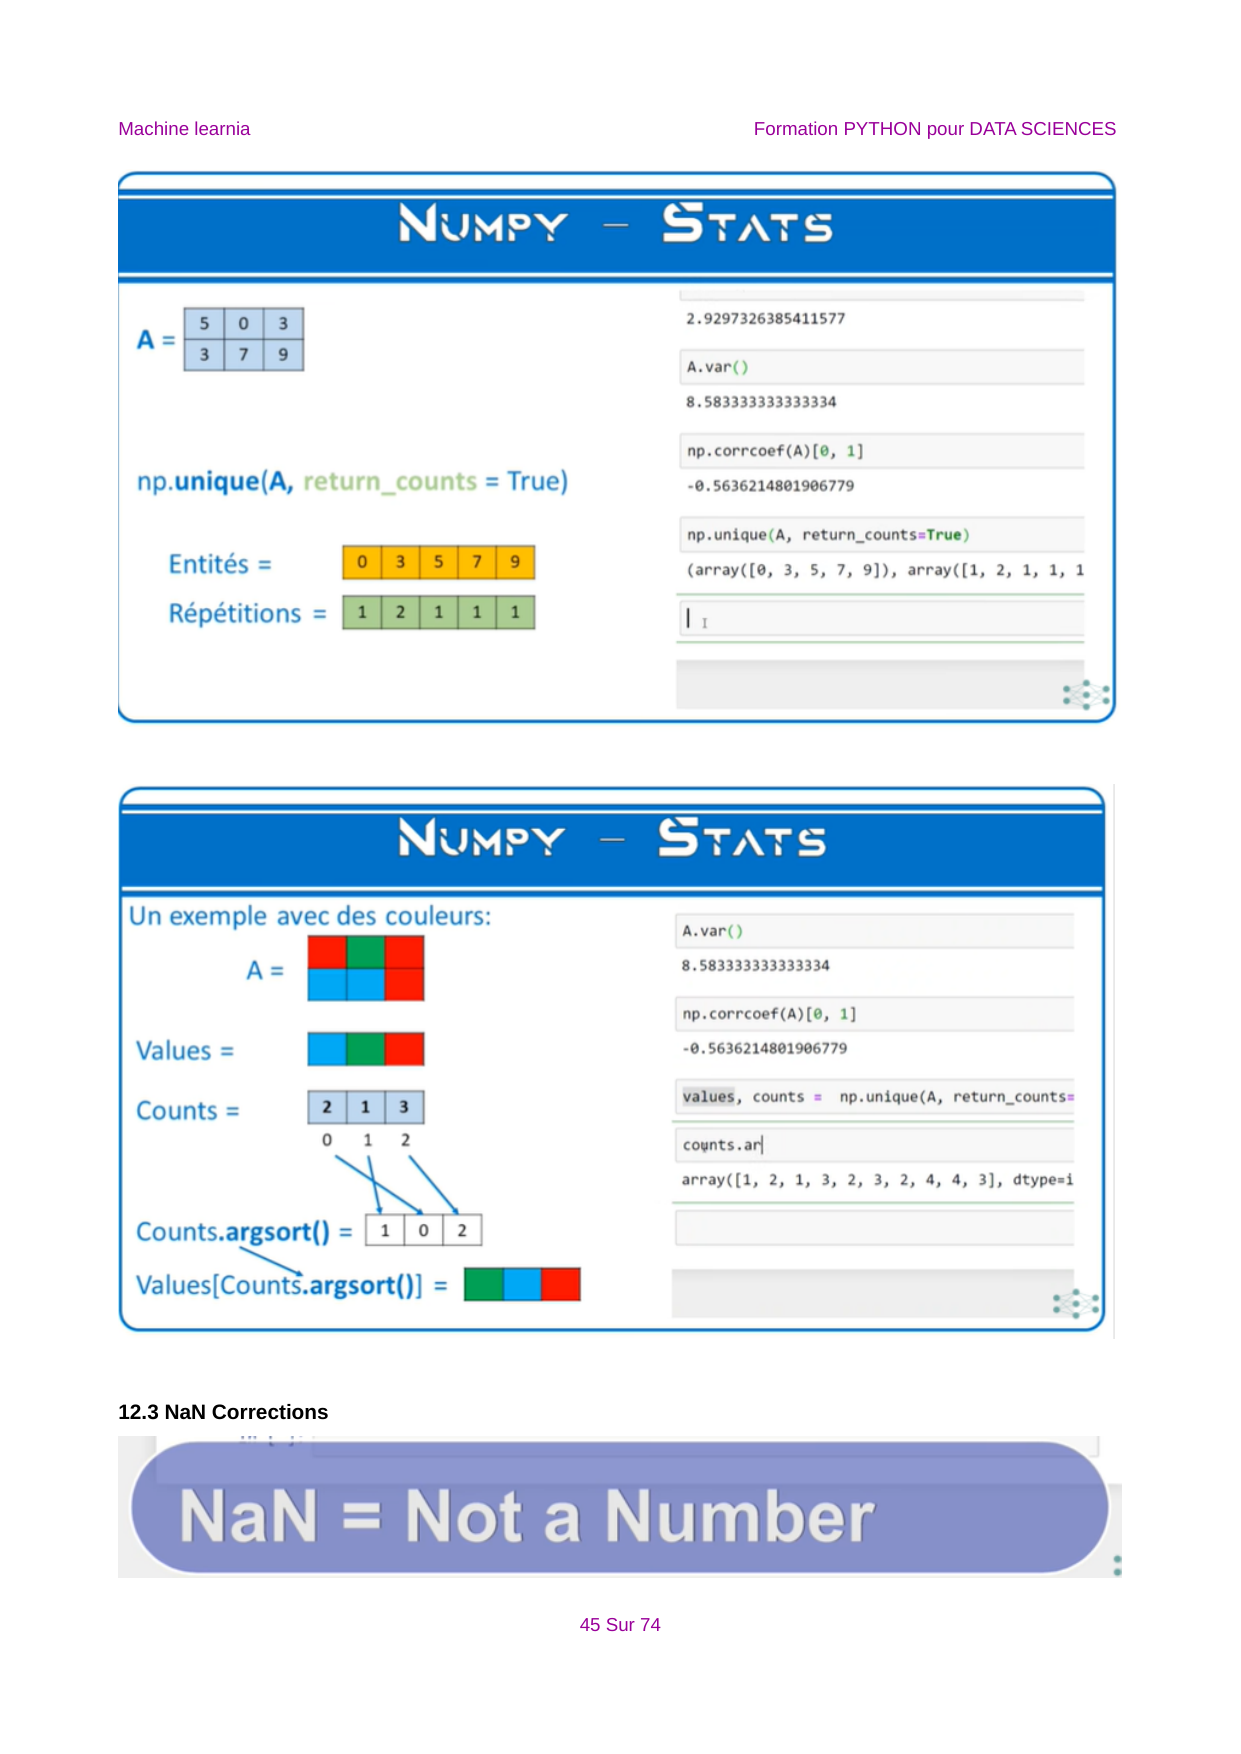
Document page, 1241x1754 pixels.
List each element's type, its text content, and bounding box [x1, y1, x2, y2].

picture [118, 784, 1122, 1339]
subtitle 12.3 NaN Corrections [118, 1400, 1122, 1424]
picture [118, 1436, 1122, 1578]
picture [118, 169, 1122, 733]
